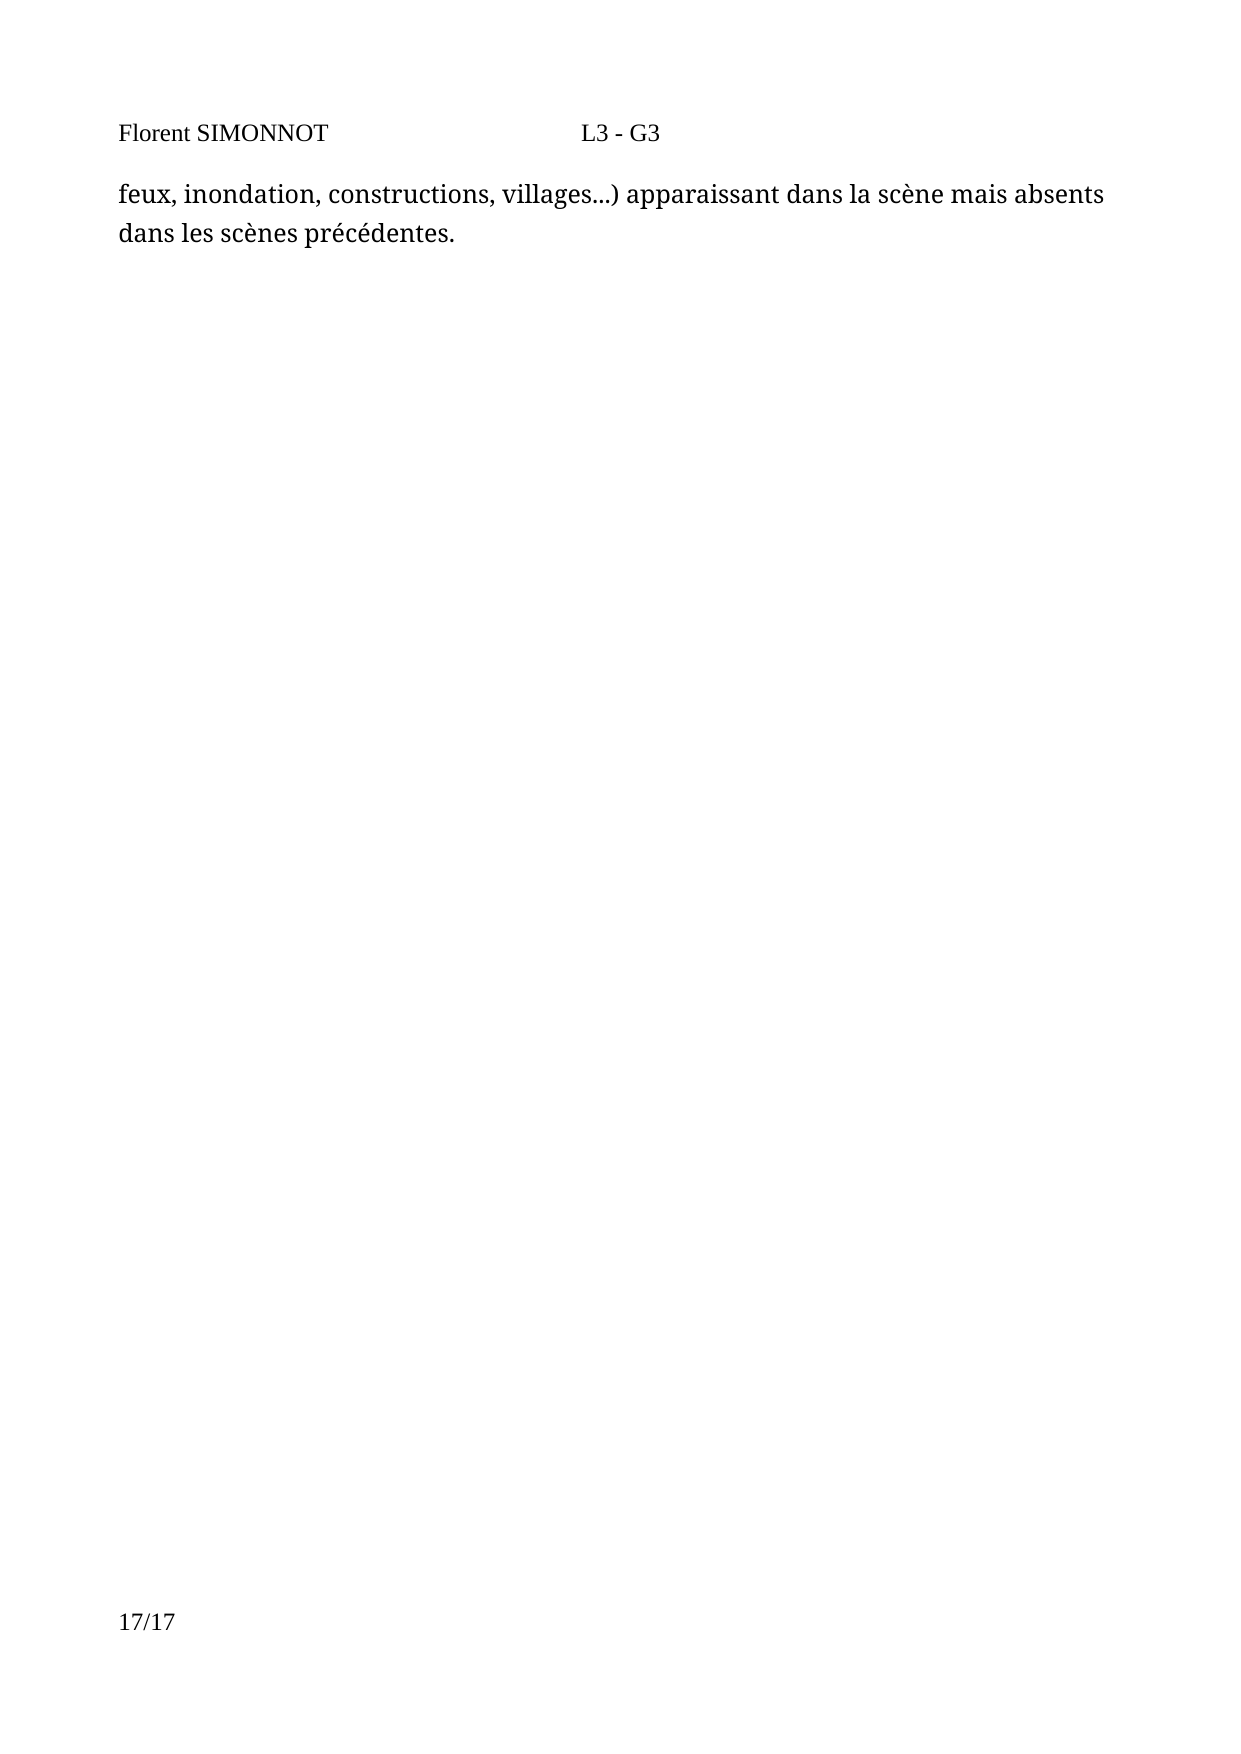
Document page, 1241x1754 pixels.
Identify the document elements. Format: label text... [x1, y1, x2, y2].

text feux, inondation, constructions, villages...) apparaissant dans la scène mais absents dans les scènes précédentes. [118, 176, 1123, 249]
